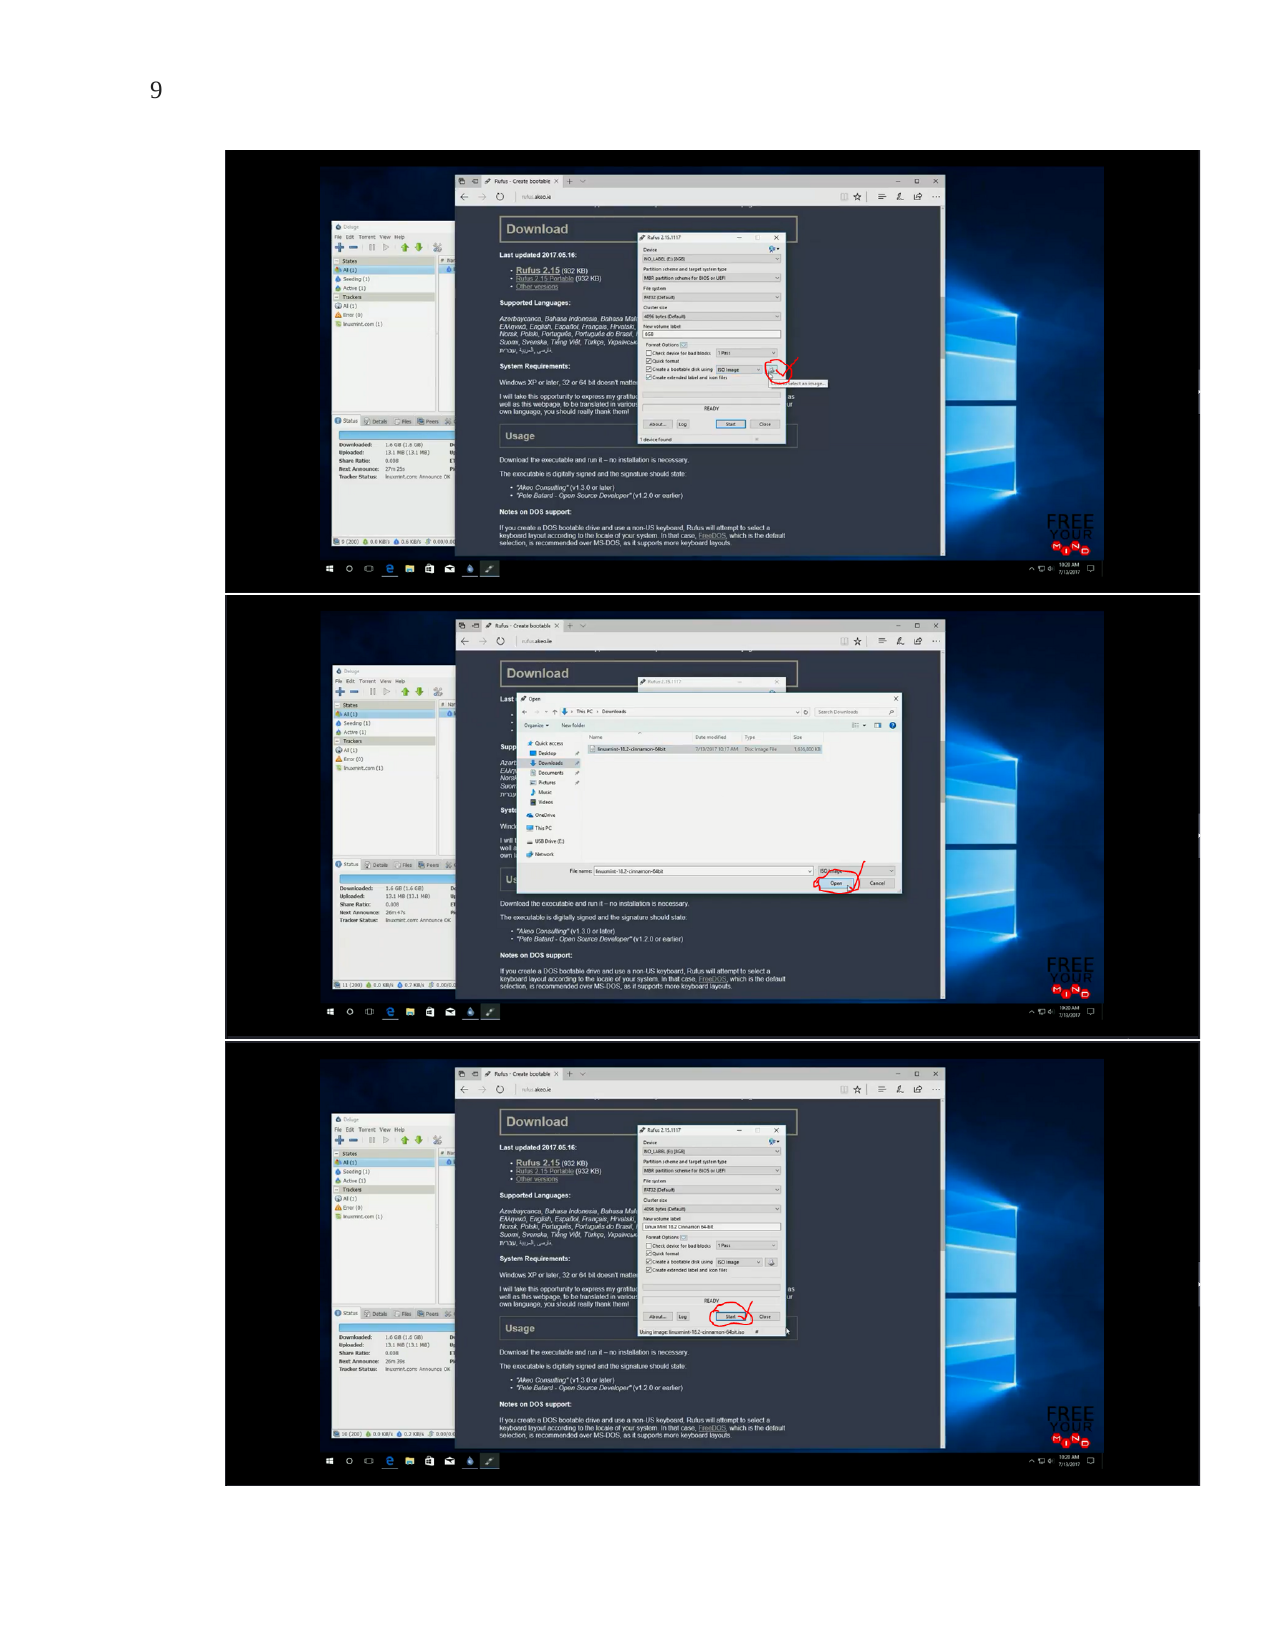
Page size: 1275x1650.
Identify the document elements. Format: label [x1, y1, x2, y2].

picture [225, 1041, 1200, 1486]
picture [225, 595, 1200, 1039]
picture [225, 150, 1200, 593]
